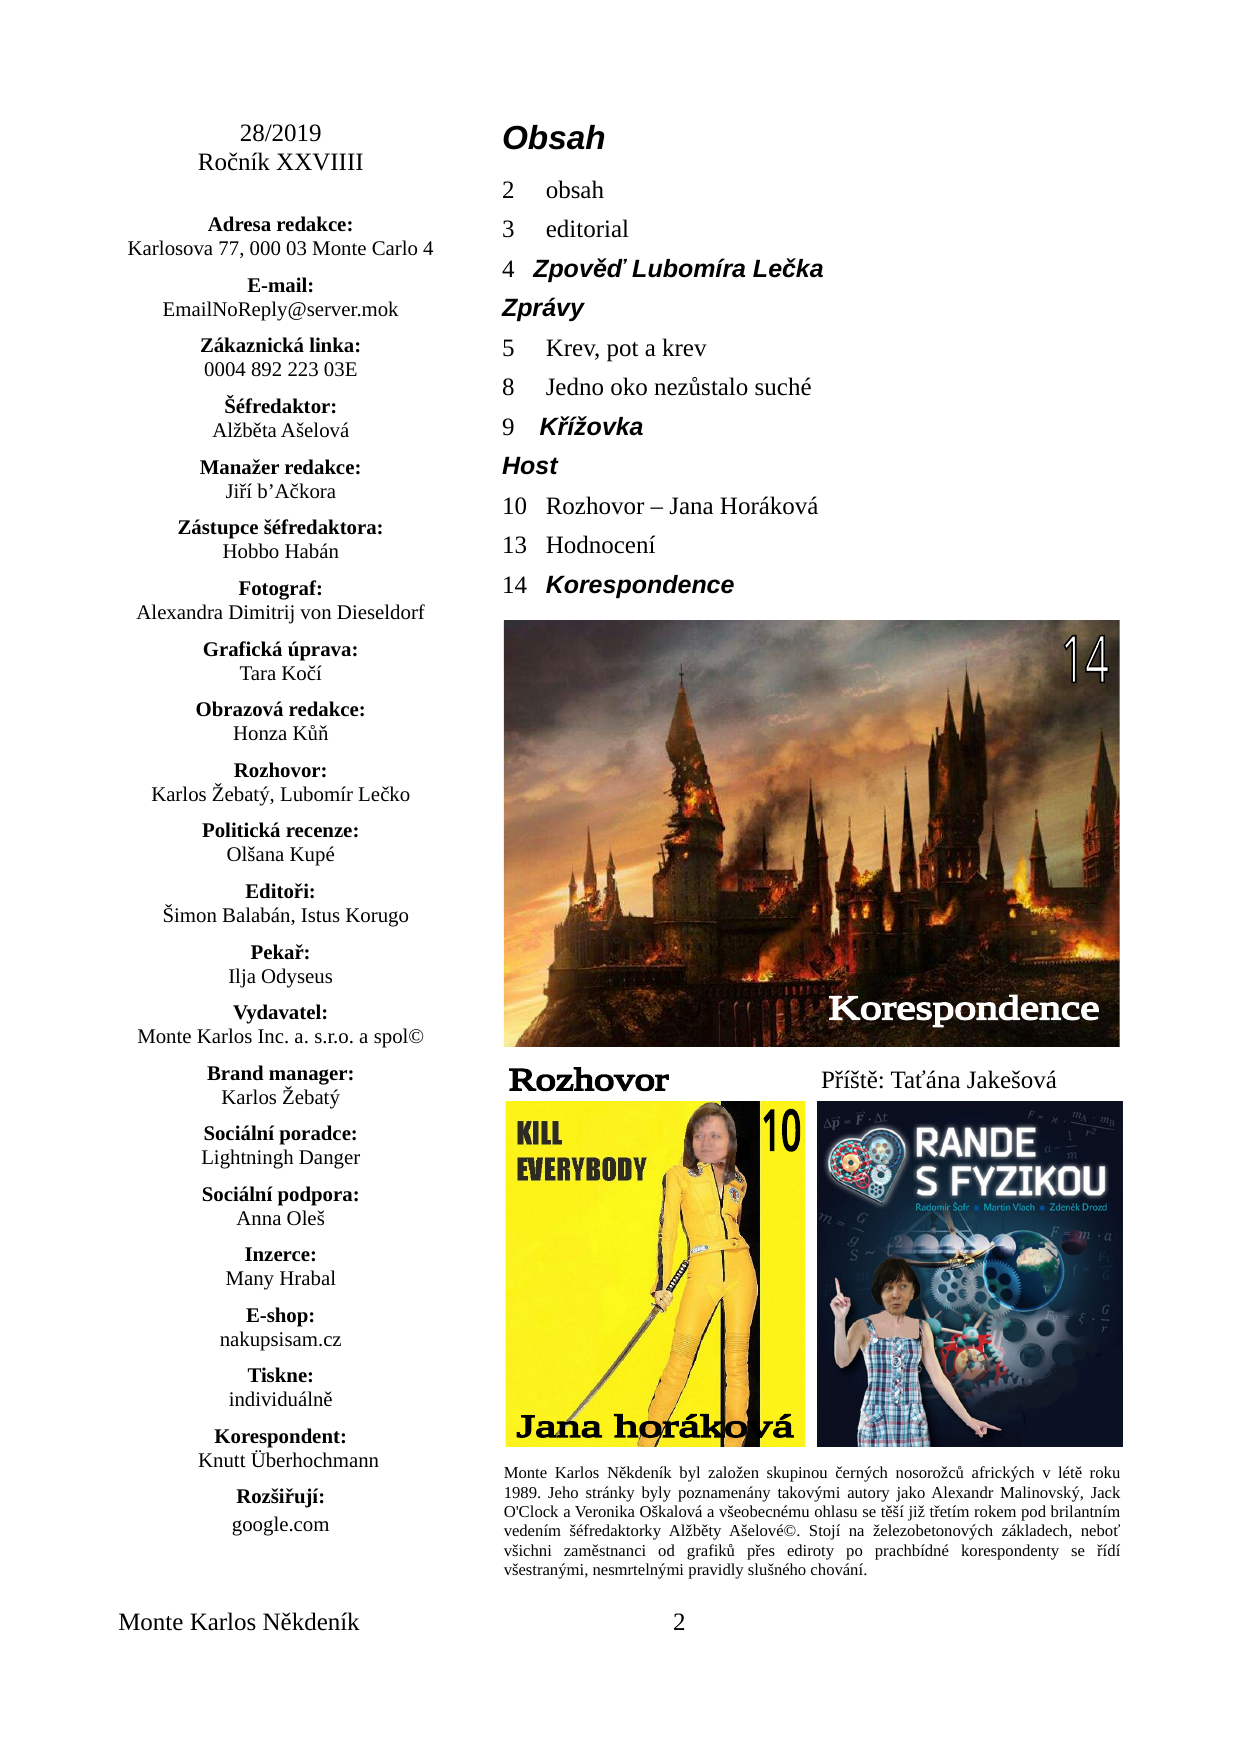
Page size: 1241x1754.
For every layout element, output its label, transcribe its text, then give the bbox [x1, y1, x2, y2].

text Editoři: Šimon Balabán, Istus Korugo [118, 879, 443, 927]
text Tiskne: individuálně [118, 1363, 443, 1411]
text Korespondent: Knutt Überhochmann [118, 1424, 443, 1472]
subtitle 13 Hodnocení [502, 530, 1122, 559]
subtitle 9 Křížovka [502, 412, 1122, 441]
text Manažer redakce: Jiří b’Ačkora [118, 454, 443, 503]
subtitle 14 Korespondence [502, 570, 1122, 598]
text Zákaznická linka: 0004 892 223 03E [118, 333, 443, 381]
text Šéfredaktor: Alžběta Ašelová [118, 394, 443, 442]
text Sociální poradce: Lightningh Danger [118, 1121, 443, 1169]
text Brand manager: Karlos Žebatý [118, 1061, 443, 1109]
subtitle Rozšiřují: google.com [118, 1484, 443, 1536]
subtitle 4 Zpověď Lubomíra Lečka [502, 254, 1122, 282]
picture [817, 1101, 1123, 1447]
subtitle 5 Krev, pot a krev [502, 333, 1122, 361]
text Politická recenze: Olšana Kupé [118, 818, 443, 866]
text Zástupce šéfredaktora: Hobbo Habán [118, 515, 443, 563]
text Grafická úprava: Tara Kočí [118, 636, 443, 684]
text Obrazová redakce: Honza Kůň [118, 697, 443, 745]
picture [503, 620, 1120, 1047]
text Inzerce: Many Hrabal [118, 1242, 443, 1290]
subtitle Obsah [502, 118, 1122, 157]
text E-mail: EmailNoReply@server.mok [118, 273, 443, 321]
subtitle Host [502, 451, 1122, 480]
subtitle Zprávy [502, 293, 1122, 322]
subtitle 2 obsah [502, 175, 1122, 203]
picture [505, 1101, 806, 1447]
text Vydavatel: Monte Karlos Inc. a. s.r.o. a spol© [118, 1000, 443, 1048]
text Sociální podpora: Anna Oleš [118, 1182, 443, 1230]
subtitle 3 editorial [502, 214, 1122, 243]
text Adresa redakce: Karlosova 77, 000 03 Monte Carlo 4 [118, 212, 443, 260]
text Rozhovor: Karlos Žebatý, Lubomír Lečko [118, 758, 443, 806]
text Pekař: Ilja Odyseus [118, 939, 443, 988]
text E-shop: nakupsisam.cz [118, 1303, 443, 1351]
subtitle 10 Rozhovor – Jana Horáková [502, 491, 1122, 519]
subtitle 8 Jedno oko nezůstalo suché [502, 372, 1122, 401]
text 28/2019 Ročník XXVIIII [118, 118, 443, 200]
text Fotograf: Alexandra Dimitrij von Dieseldorf [118, 576, 443, 624]
